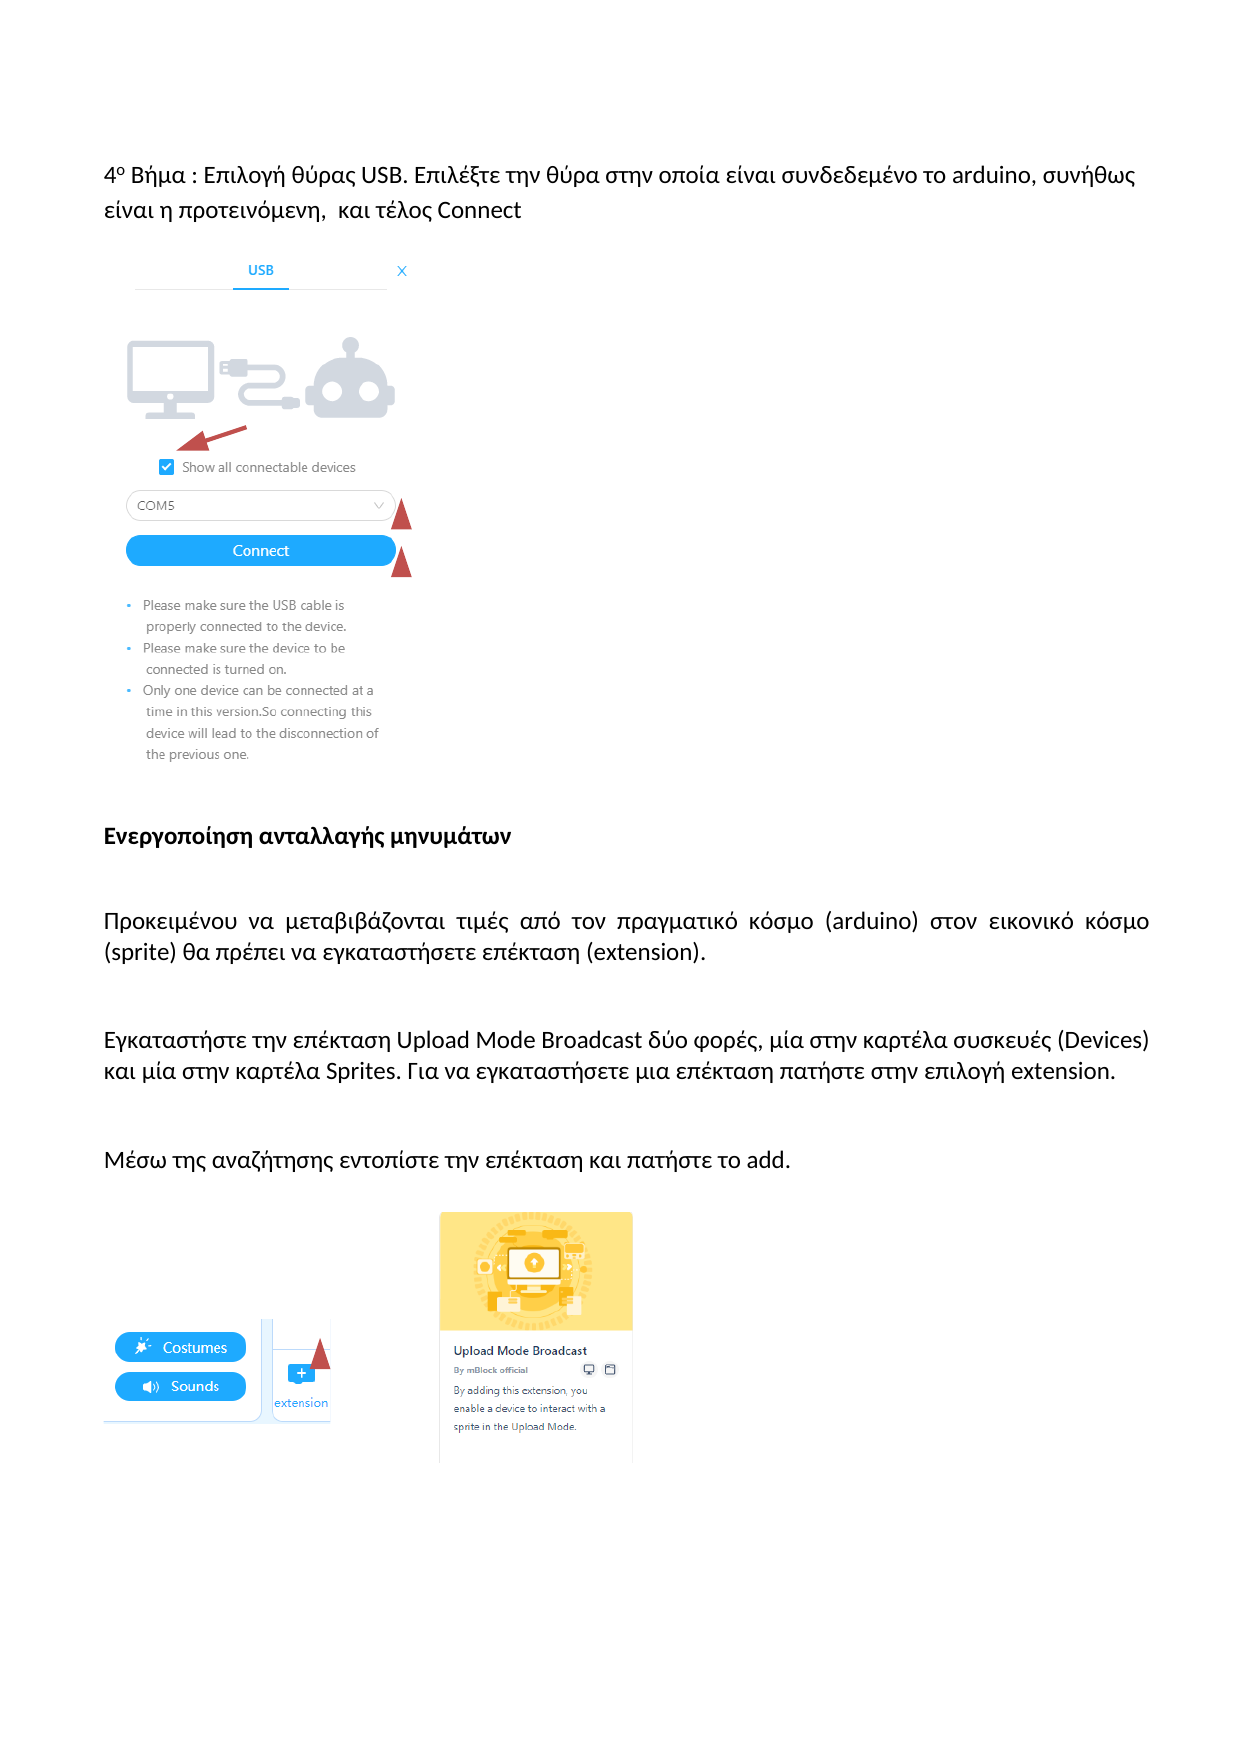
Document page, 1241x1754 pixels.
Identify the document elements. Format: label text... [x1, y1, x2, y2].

text 4ο Βήμα : Επιλογή θύρας USB. Eπιλέξτε την θύρα στην οποία είναι συνδεδεμένο το arduino, συνήθως είναι η προτεινόμενη, και τέλος Connect [103, 159, 1152, 225]
text Ενεργοποίηση ανταλλαγής μηνυμάτων [103, 820, 1152, 851]
text Μέσω της αναζήτησης εντοπίστε την επέκταση και πατήστε το add. [103, 1144, 1152, 1174]
text Εγκαταστήστε την επέκταση Upload Mode Broadcast δύο φορές, μία στην καρτέλα συσκευές (Devices) και μία στην καρτέλα Sprites. Για να εγκαταστήσετε μια επέκταση πατήστε στην επιλογή extension. [103, 1024, 1152, 1086]
text Προκειμένου να μεταβιβάζονται τιμές από τον πραγματικό κόσμο (arduino) στον εικονικό κόσμο (sprite) θα πρέπει να εγκαταστήσετε επέκταση (extension). [103, 905, 1152, 966]
